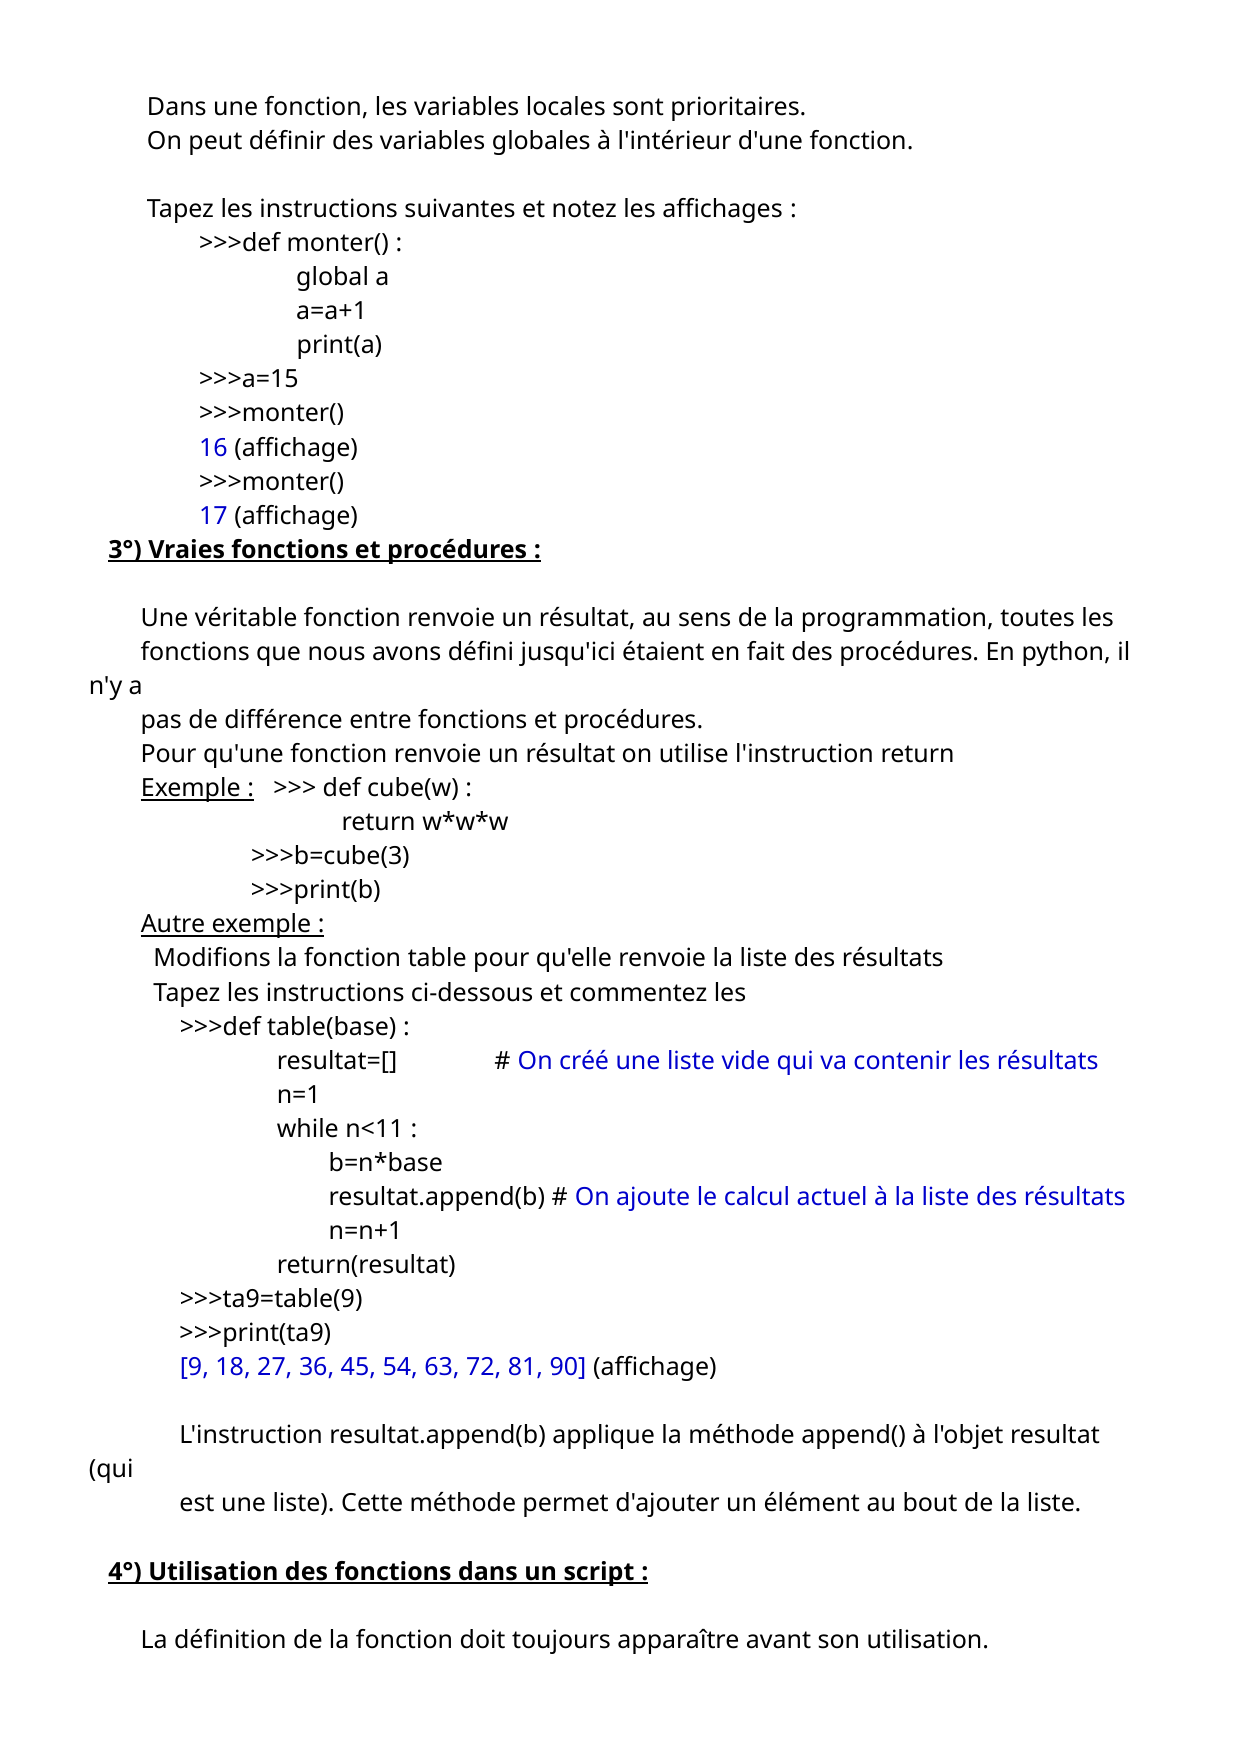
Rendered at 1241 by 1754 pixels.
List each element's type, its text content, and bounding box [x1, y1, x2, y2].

text Autre exemple : [88, 906, 1152, 940]
text resultat.append(b) # On ajoute le calcul actuel à la liste des résultats [88, 1178, 1152, 1213]
text 16 (affichage) [88, 429, 1152, 463]
text >>>def monter() : [88, 225, 1152, 259]
text b=n*base [88, 1144, 1152, 1178]
text >>>ta9=table(9) [88, 1281, 1152, 1315]
text Modifions la fonction table pour qu'elle renvoie la liste des résultats [88, 940, 1152, 974]
text >>>b=cube(3) [88, 838, 1152, 872]
text pas de différence entre fonctions et procédures. [88, 702, 1152, 736]
text L'instruction resultat.append(b) applique la méthode append() à l'objet resultat (qui [88, 1417, 1152, 1485]
text n=1 [88, 1076, 1152, 1110]
text a=a+1 [88, 293, 1152, 327]
text 4°) Utilisation des fonctions dans un script : [88, 1553, 1152, 1587]
text return(resultat) [88, 1247, 1152, 1281]
text print(a) [88, 327, 1152, 361]
text Pour qu'une fonction renvoie un résultat on utilise l'instruction return [88, 736, 1152, 770]
text fonctions que nous avons défini jusqu'ici étaient en fait des procédures. En python, il n'y a [88, 633, 1152, 702]
text >>>print(b) [88, 872, 1152, 906]
text La définition de la fonction doit toujours apparaître avant son utilisation. [88, 1621, 1152, 1655]
text On peut définir des variables globales à l'intérieur d'une fonction. [88, 123, 1152, 157]
text return w*w*w [88, 804, 1152, 838]
text Tapez les instructions ci-dessous et commentez les [88, 974, 1152, 1008]
text >>>def table(base) : [88, 1008, 1152, 1042]
text >>>print(ta9) [88, 1315, 1152, 1349]
text n=n+1 [88, 1213, 1152, 1247]
text [9, 18, 27, 36, 45, 54, 63, 72, 81, 90] (affichage) [88, 1349, 1152, 1383]
text Tapez les instructions suivantes et notez les affichages : [88, 191, 1152, 225]
text 17 (affichage) [88, 497, 1152, 531]
text 3°) Vraies fonctions et procédures : [88, 531, 1152, 565]
text Une véritable fonction renvoie un résultat, au sens de la programmation, toutes les [88, 599, 1152, 633]
text Exemple : >>> def cube(w) : [88, 770, 1152, 804]
text global a [88, 259, 1152, 293]
text >>>monter() [88, 463, 1152, 497]
text >>>monter() [88, 395, 1152, 429]
text est une liste). Cette méthode permet d'ajouter un élément au bout de la liste. [88, 1485, 1152, 1519]
text >>>a=15 [88, 361, 1152, 395]
text Dans une fonction, les variables locales sont prioritaires. [88, 88, 1152, 123]
text while n<11 : [88, 1110, 1152, 1144]
text resultat=[] # On créé une liste vide qui va contenir les résultats [88, 1042, 1152, 1076]
